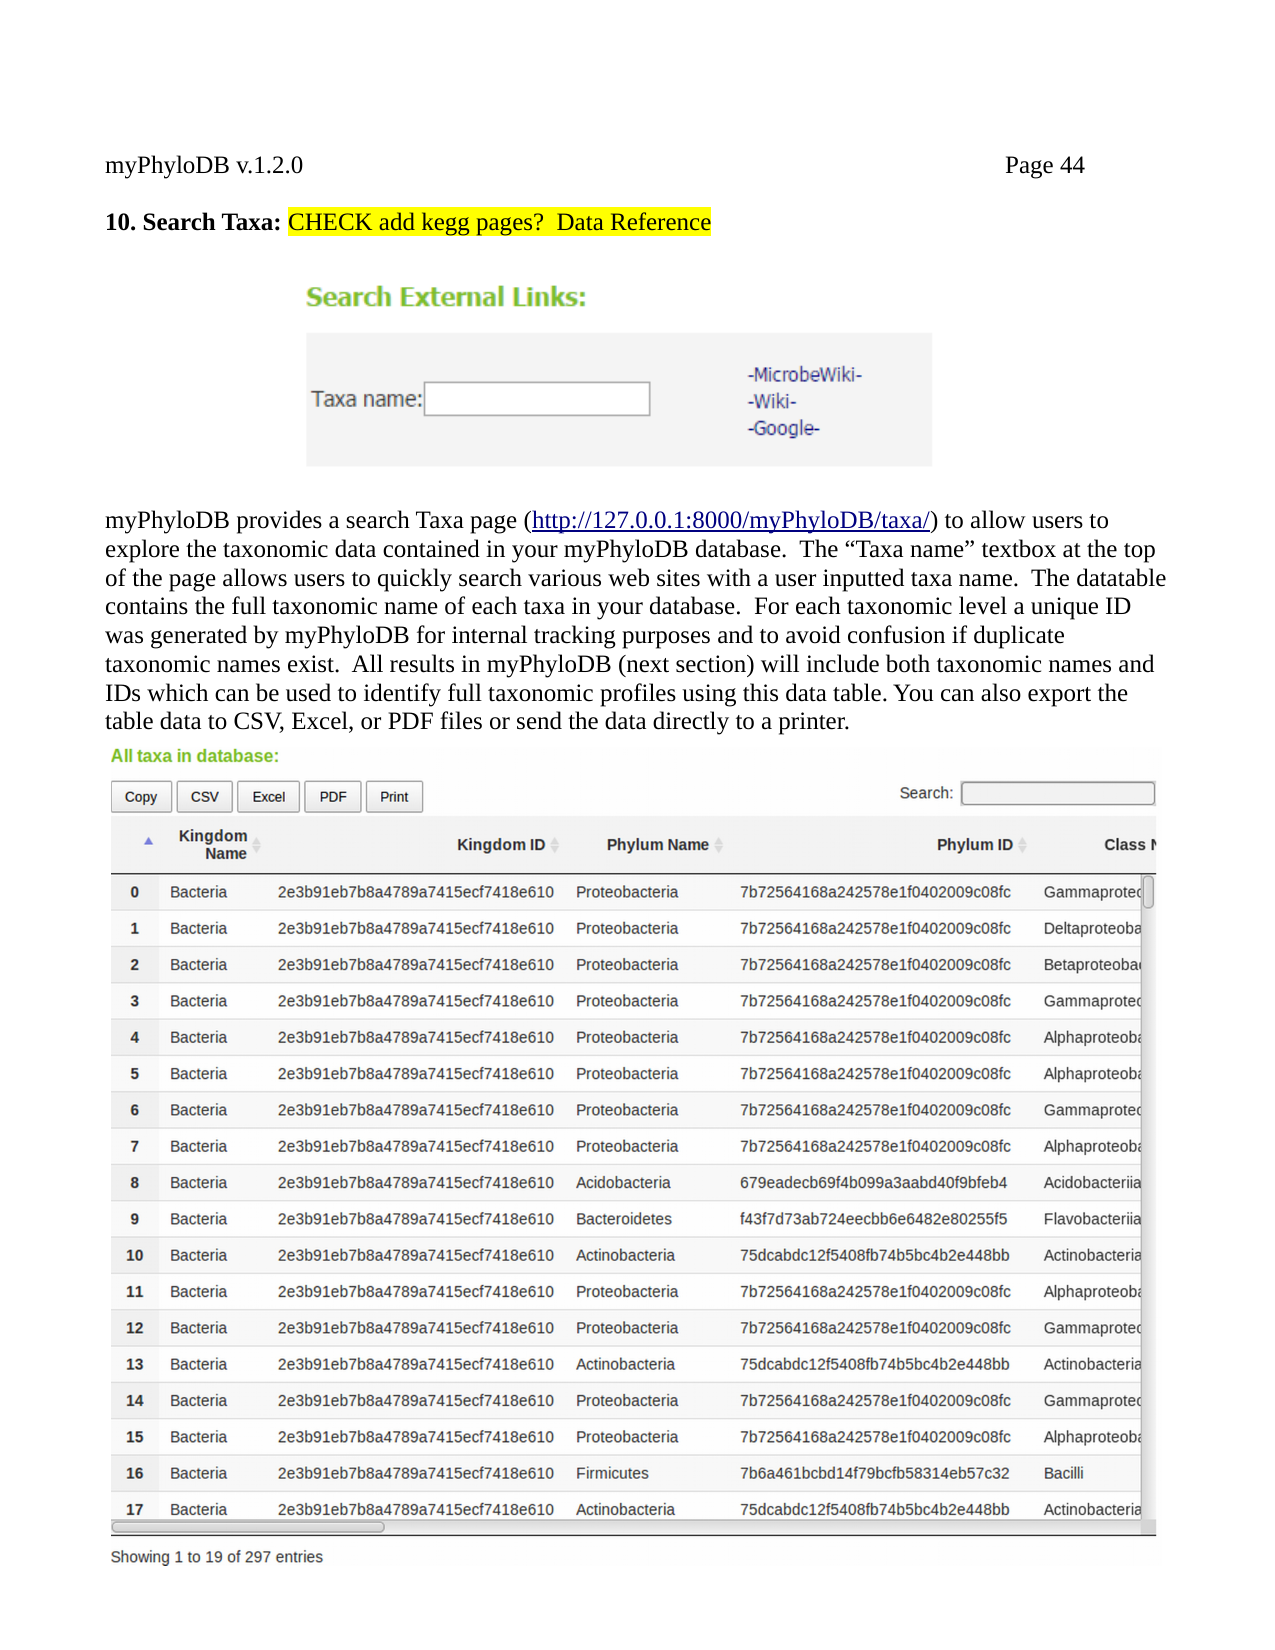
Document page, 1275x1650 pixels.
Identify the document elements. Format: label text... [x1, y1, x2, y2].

picture [111, 747, 1162, 1566]
text 10. Search Taxa: CHECK add kegg pages? Data Reference [105, 207, 1170, 236]
picture [302, 264, 973, 506]
text myPhyloDB provides a search Taxa page (http://127.0.0.1:8000/myPhyloDB/taxa/) to allow users to explore the taxonomic data contained in your myPhyloDB database. The “Taxa name” textbox at the top of the page allows users to quickly search various web sites with a user inputted taxa name. The datatable contains the full taxonomic name of each taxa in your database. For each taxonomic level a unique ID was generated by myPhyloDB for internal tracking purposes and to avoid confusion if duplicate taxonomic names exist. All results in myPhyloDB (next section) will include both taxonomic names and IDs which can be used to identify full taxonomic profiles using this data table. You can also export the table data to CSV, Excel, or PDF files or send the data directly to a printer. [105, 264, 1170, 735]
